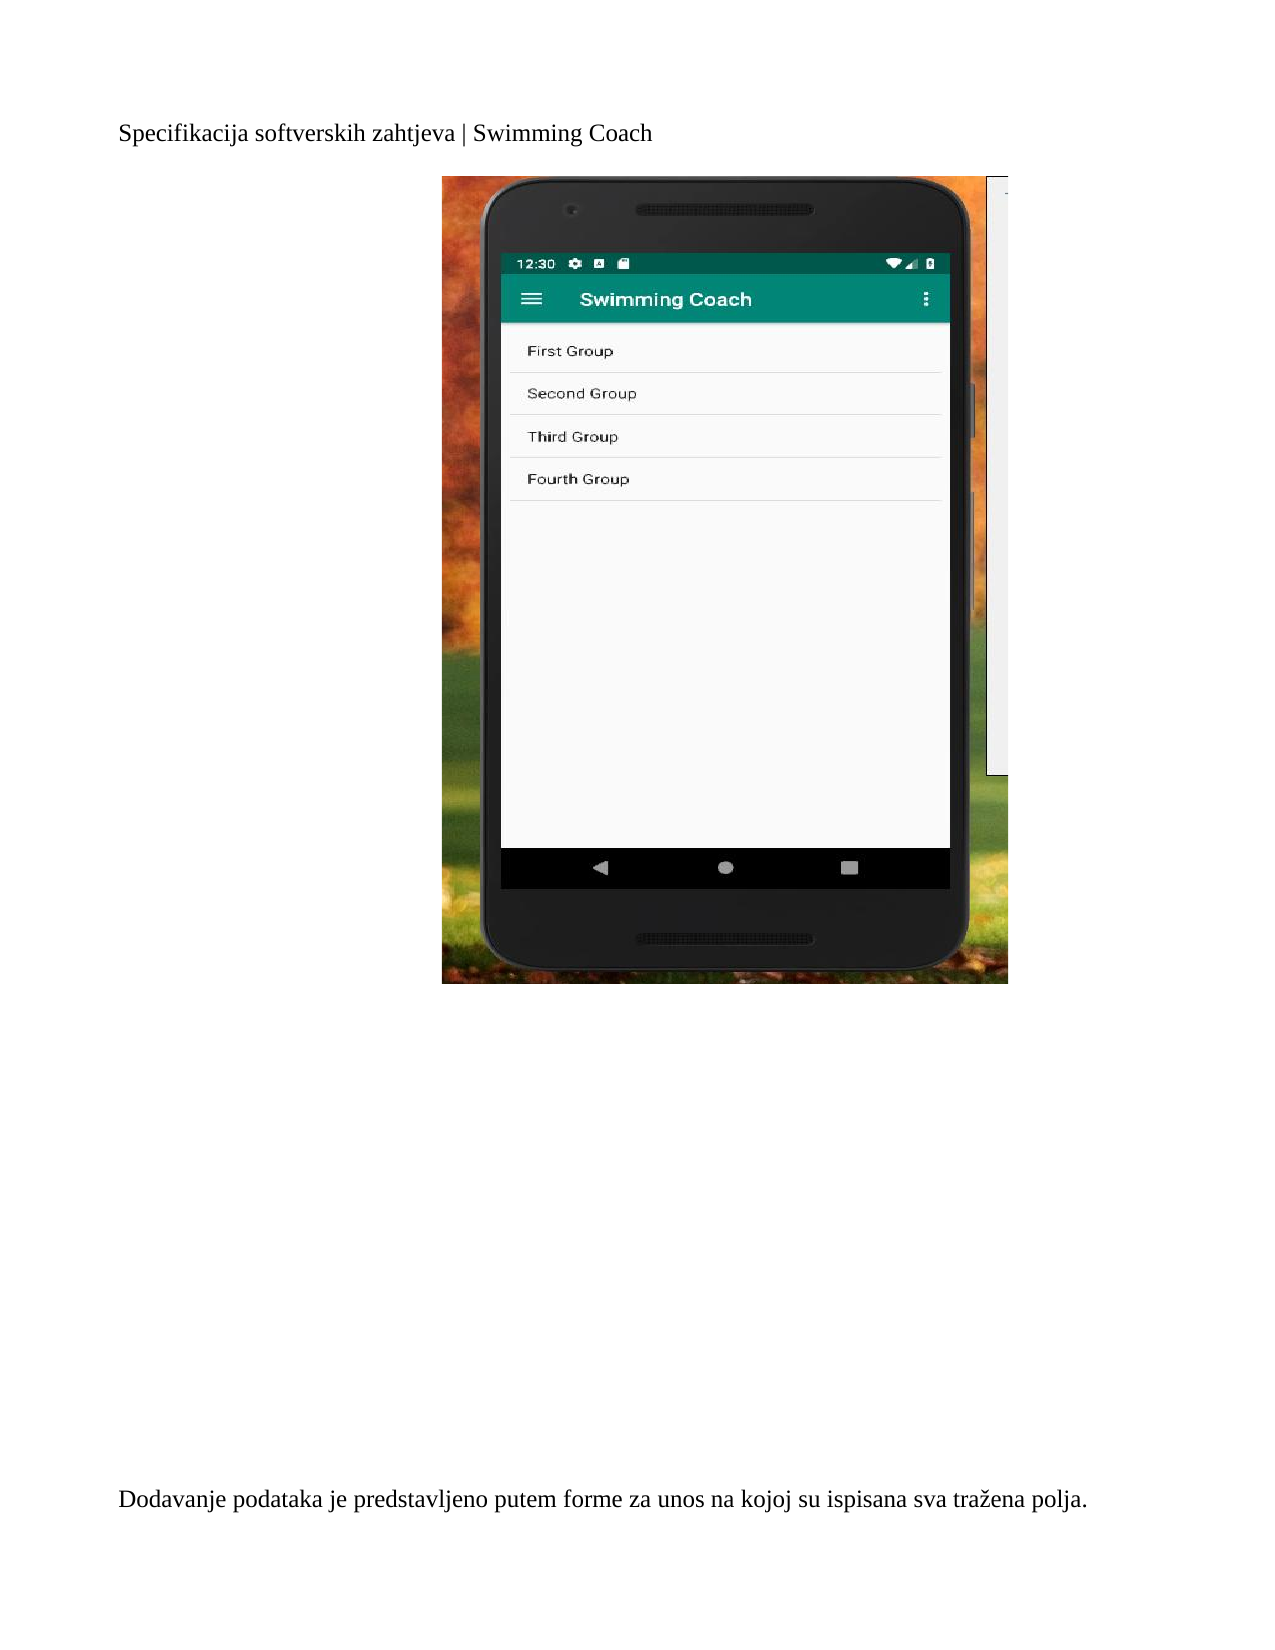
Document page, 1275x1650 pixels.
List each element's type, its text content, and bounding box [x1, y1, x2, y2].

picture [441, 176, 1009, 984]
text Dodavanje podataka je predstavljeno putem forme za unos na kojoj su ispisana sva tražena polja. [118, 1484, 1157, 1512]
